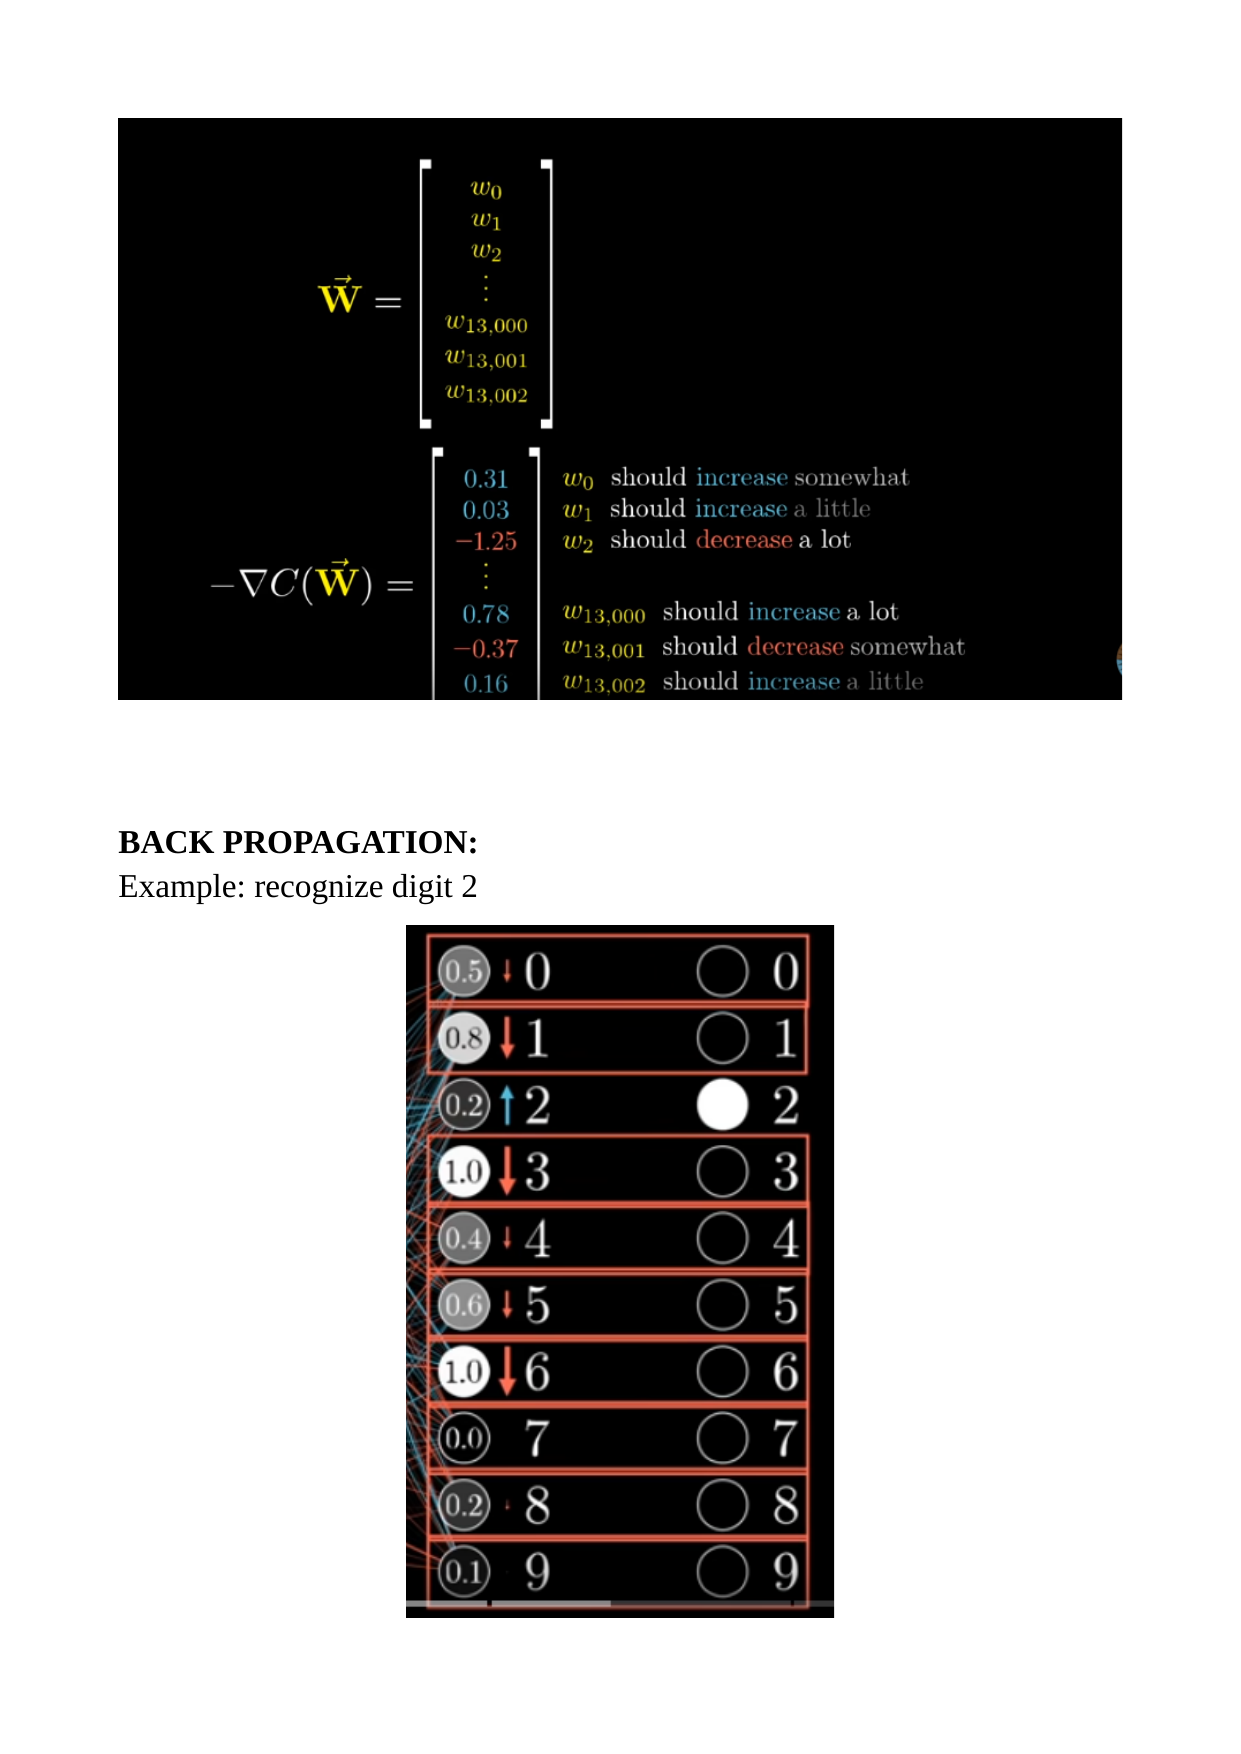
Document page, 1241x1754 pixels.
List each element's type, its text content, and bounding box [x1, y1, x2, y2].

text BACK PROPAGATION: Example: recognize digit 2 [118, 822, 1122, 905]
